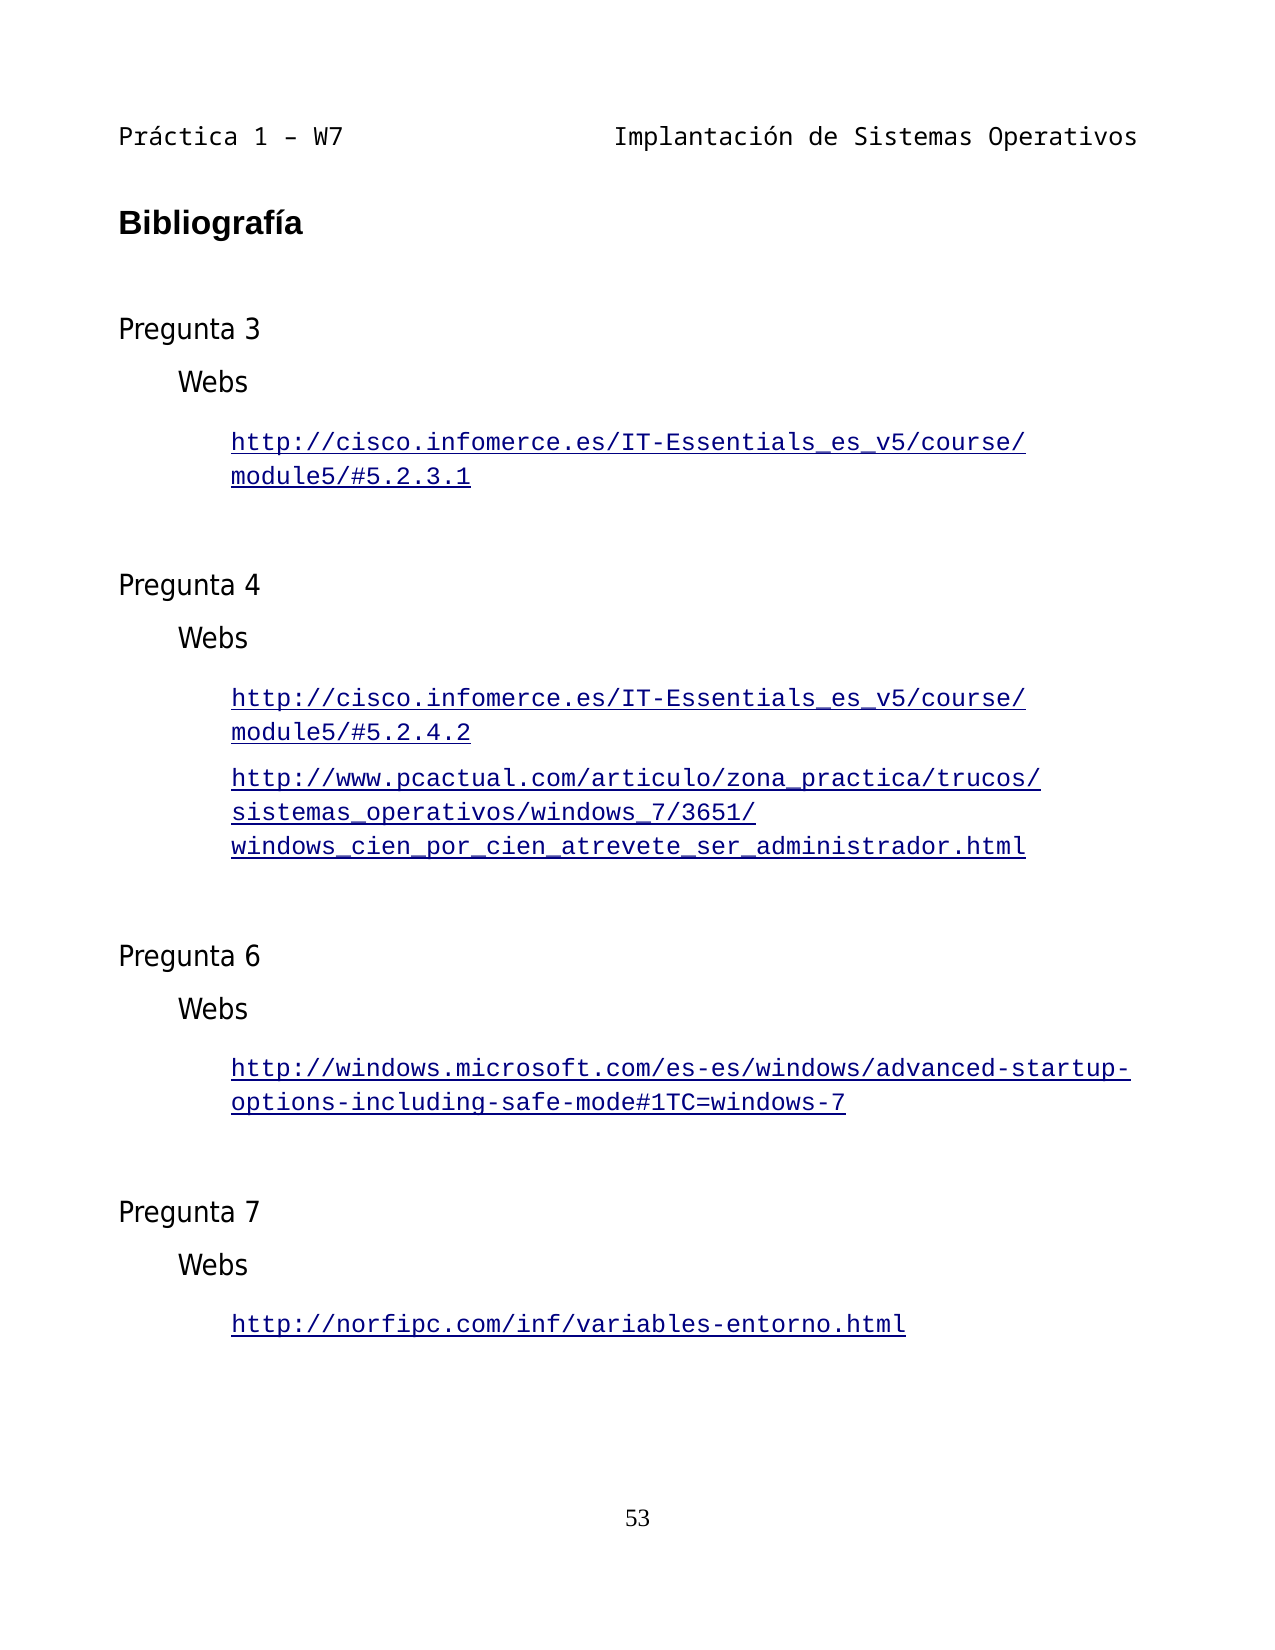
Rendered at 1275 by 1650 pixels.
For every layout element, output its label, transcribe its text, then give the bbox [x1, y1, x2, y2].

text Bibliografía [118, 202, 1157, 241]
text Webs [177, 366, 1157, 400]
text Pregunta 6 [118, 939, 1157, 973]
list http://windows.microsoft.com/es-es/windows/advanced-startup-options-including-safe-mode#1TC=windows-7 [193, 1056, 1157, 1118]
text http://cisco.infomerce.es/IT-Essentials_es_v5/course/module5/#5.2.4.2 [231, 685, 1157, 748]
text Pregunta 3 [118, 313, 1157, 347]
text http://norfipc.com/inf/variables-entorno.html [231, 1312, 1157, 1340]
text Webs [177, 1248, 1157, 1282]
text Pregunta 4 [118, 569, 1157, 603]
text Pregunta 7 [118, 1195, 1157, 1229]
text http://www.pcactual.com/articulo/zona_practica/trucos/sistemas_operativos/windows_7/3651/windows_cien_por_cien_atrevete_ser_administrador.html [231, 766, 1157, 862]
list http://cisco.infomerce.es/IT-Essentials_es_v5/course/module5/#5.2.3.1 [193, 429, 1157, 492]
text Webs [177, 622, 1157, 656]
text Webs [177, 992, 1157, 1026]
